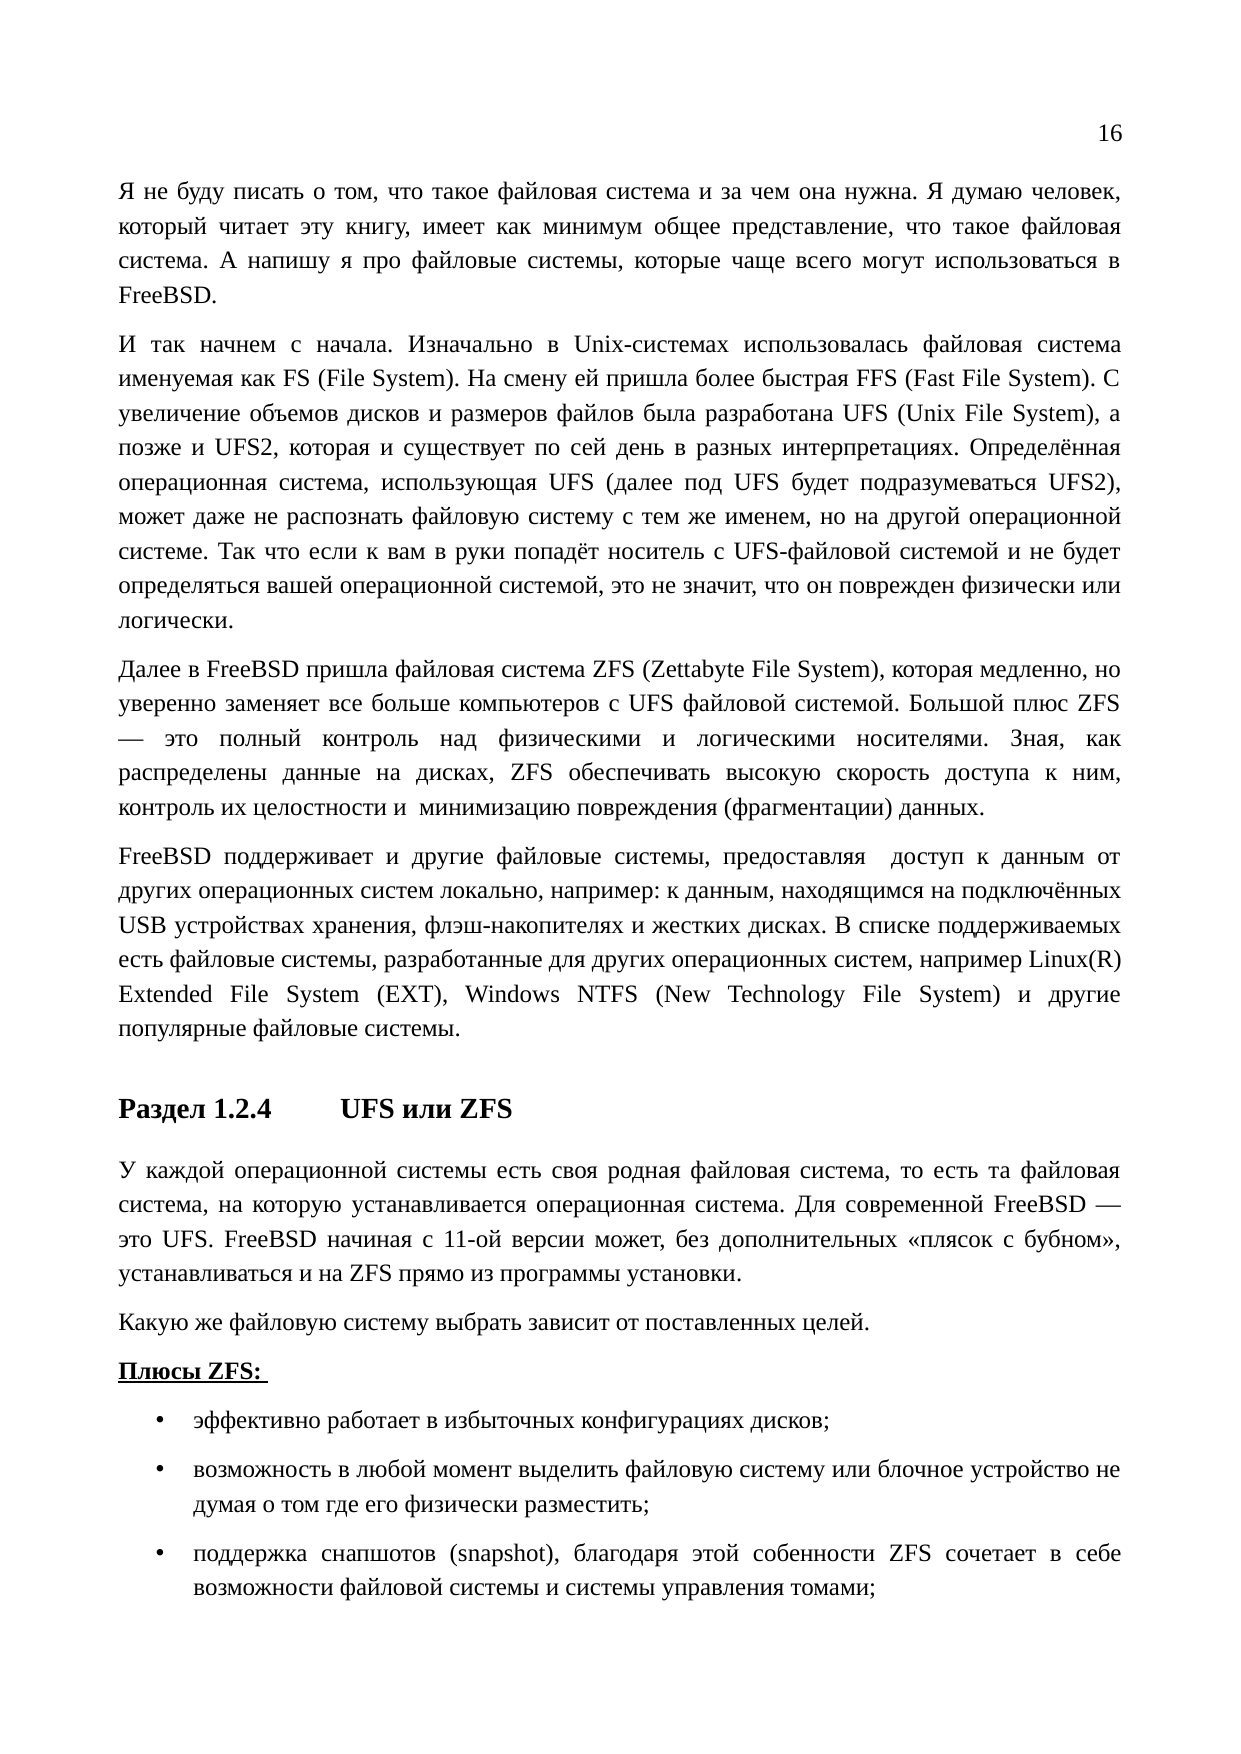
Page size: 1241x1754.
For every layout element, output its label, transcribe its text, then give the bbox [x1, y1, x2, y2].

text Плюсы ZFS: [118, 1356, 1122, 1385]
text Какую же файловую систему выбрать зависит от поставленных целей. [118, 1307, 1122, 1336]
text Далее в FreeBSD пришла файловая система ZFS (Zettabyte File System), которая медленно, но уверенно заменяет все больше компьютеров с UFS файловой системой. Большой плюс ZFS — это полный контроль над физическими и логическими носителями. Зная, как распределены данные на дисках, ZFS обеспечивать высокую скорость доступа к ним, контроль их целостности и минимизацию повреждения (фрагментации) данных. [118, 654, 1122, 820]
list возможность в любой момент выделить файловую систему или блочное устройство не думая о том где его физически разместить; [156, 1454, 1122, 1518]
list поддержка снапшотов (snapshot), благодаря этой собенности ZFS сочетает в себе возможности файловой системы и системы управления томами; [156, 1538, 1122, 1601]
text У каждой операционной системы есть своя родная файловая система, то есть та файловая система, на которую устанавливается операционная система. Для современной FreeBSD — это UFS. FreeBSD начиная с 11-ой версии может, без дополнительных «плясок с бубном», устанавливаться и на ZFS прямо из программы установки. [118, 1155, 1122, 1287]
list эффективно работает в избыточных конфигурациях дисков; [156, 1405, 1122, 1434]
text Я не буду писать о том, что такое файловая система и за чем она нужна. Я думаю человек, который читает эту книгу, имеет как минимум общее представление, что такое файловая система. А напишу я про файловые системы, которые чаще всего могут использоваться в FreeBSD. [118, 176, 1122, 308]
text И так начнем с начала. Изначально в Unix-системах использовалась файловая система именуемая как FS (File System). На смену ей пришла более быстрая FFS (Fast File System). С увеличение объемов дисков и размеров файлов была разработана UFS (Unix File System), а позже и UFS2, которая и существует по сей день в разных интерпретациях. Определённая операционная система, использующая UFS (далее под UFS будет подразумеваться UFS2), может даже не распознать файловую систему с тем же именем, но на другой операционной системе. Так что если к вам в руки попадёт носитель с UFS-файловой системой и не будет определяться вашей операционной системой, это не значит, что он поврежден физически или логически. [118, 329, 1122, 633]
text FreeBSD поддерживает и другие файловые системы, предоставляя доступ к данным от других операционных систем локально, например: к данным, находящимся на подключённых USB устройствах хранения, флэш-накопителях и жестких дисках. В списке поддерживаемых есть файловые системы, разработанные для других операционных систем, например Linux(R) Extended File System (EXT), Windows NTFS (New Technology File System) и другие популярные файловые системы. [118, 841, 1122, 1042]
subtitle UFS или ZFS [118, 1092, 1122, 1125]
